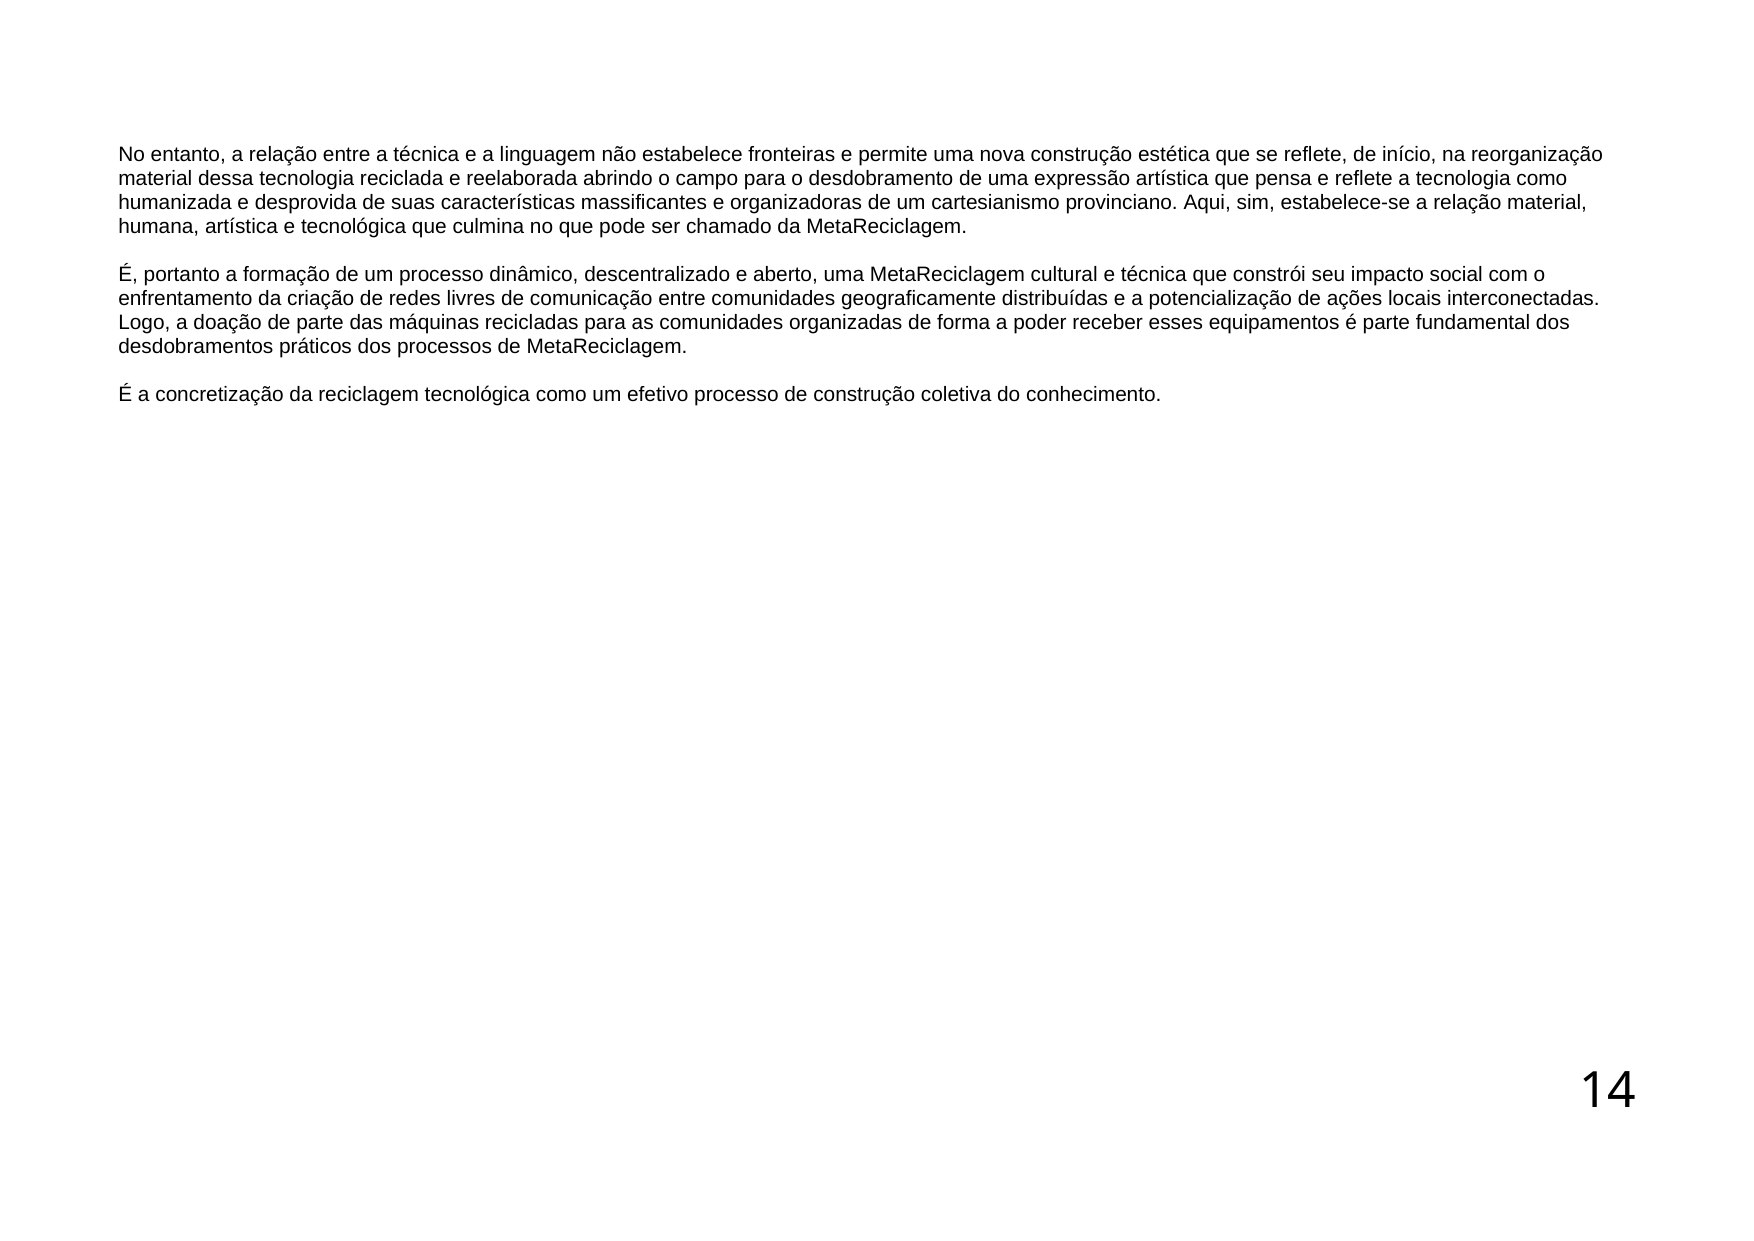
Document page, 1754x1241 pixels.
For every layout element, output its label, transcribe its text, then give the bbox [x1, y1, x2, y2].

text Logo, a doação de parte das máquinas recicladas para as comunidades organizadas de forma a poder receber esses equipamentos é parte fundamental dos desdobramentos práticos dos processos de MetaReciclagem. [118, 310, 1636, 358]
text É a concretização da reciclagem tecnológica como um efetivo processo de construção coletiva do conhecimento. [118, 382, 1636, 406]
text É, portanto a formação de um processo dinâmico, descentralizado e aberto, uma MetaReciclagem cultural e técnica que constrói seu impacto social com o enfrentamento da criação de redes livres de comunicação entre comunidades geograficamente distribuídas e a potencialização de ações locais interconectadas. [118, 262, 1636, 310]
text No entanto, a relação entre a técnica e a linguagem não estabelece fronteiras e permite uma nova construção estética que se reflete, de início, na reorganização material dessa tecnologia reciclada e reelaborada abrindo o campo para o desdobramento de uma expressão artística que pensa e reflete a tecnologia como humanizada e desprovida de suas características massificantes e organizadoras de um cartesianismo provinciano. Aqui, sim, estabelece-se a relação material, humana, artística e tecnológica que culmina no que pode ser chamado da MetaReciclagem. [118, 142, 1636, 238]
